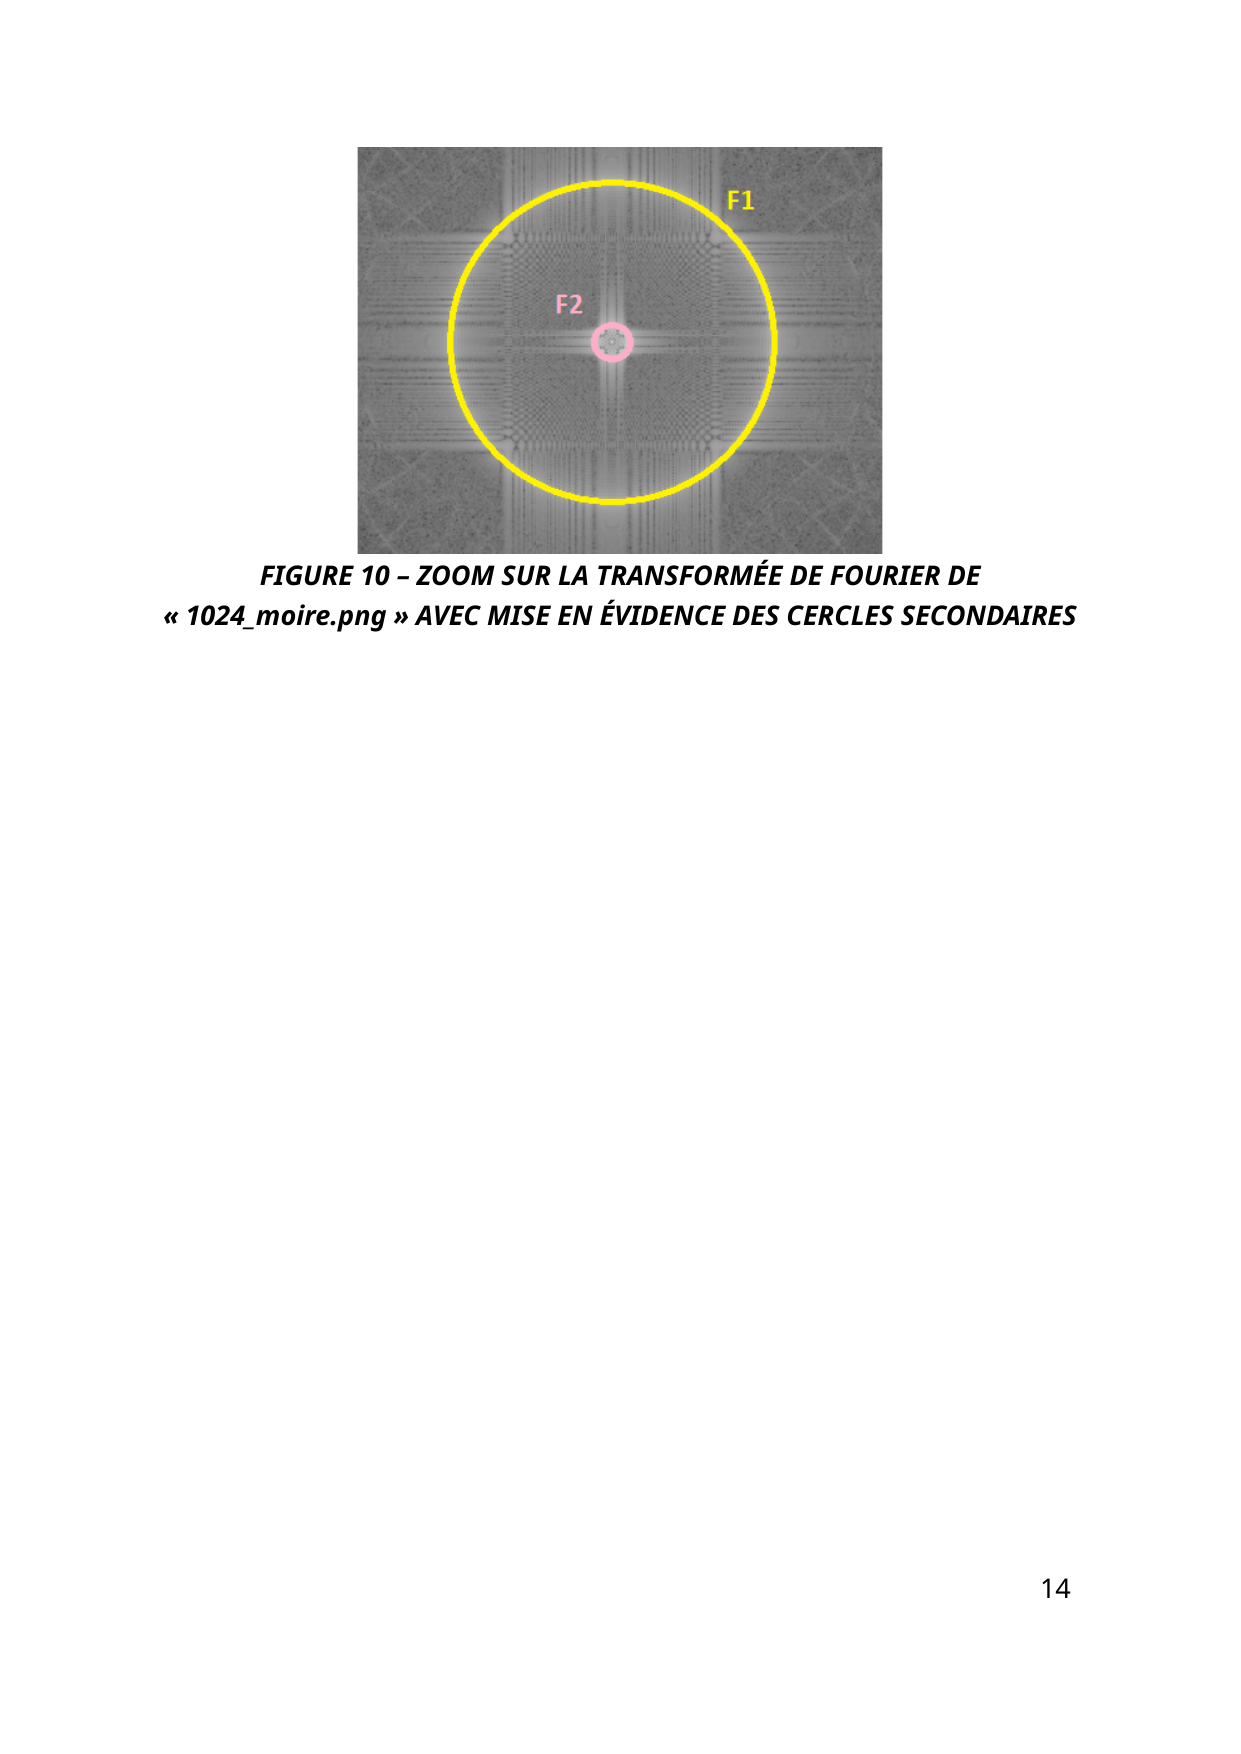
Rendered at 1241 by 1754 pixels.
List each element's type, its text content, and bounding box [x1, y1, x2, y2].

picture [357, 147, 883, 554]
text FIGURE 10 – ZOOM SUR LA TRANSFORMÉE DE FOURIER DE « 1024_moire.png » AVEC MISE EN ÉVIDENCE DES CERCLES SECONDAIRES [148, 148, 1093, 633]
